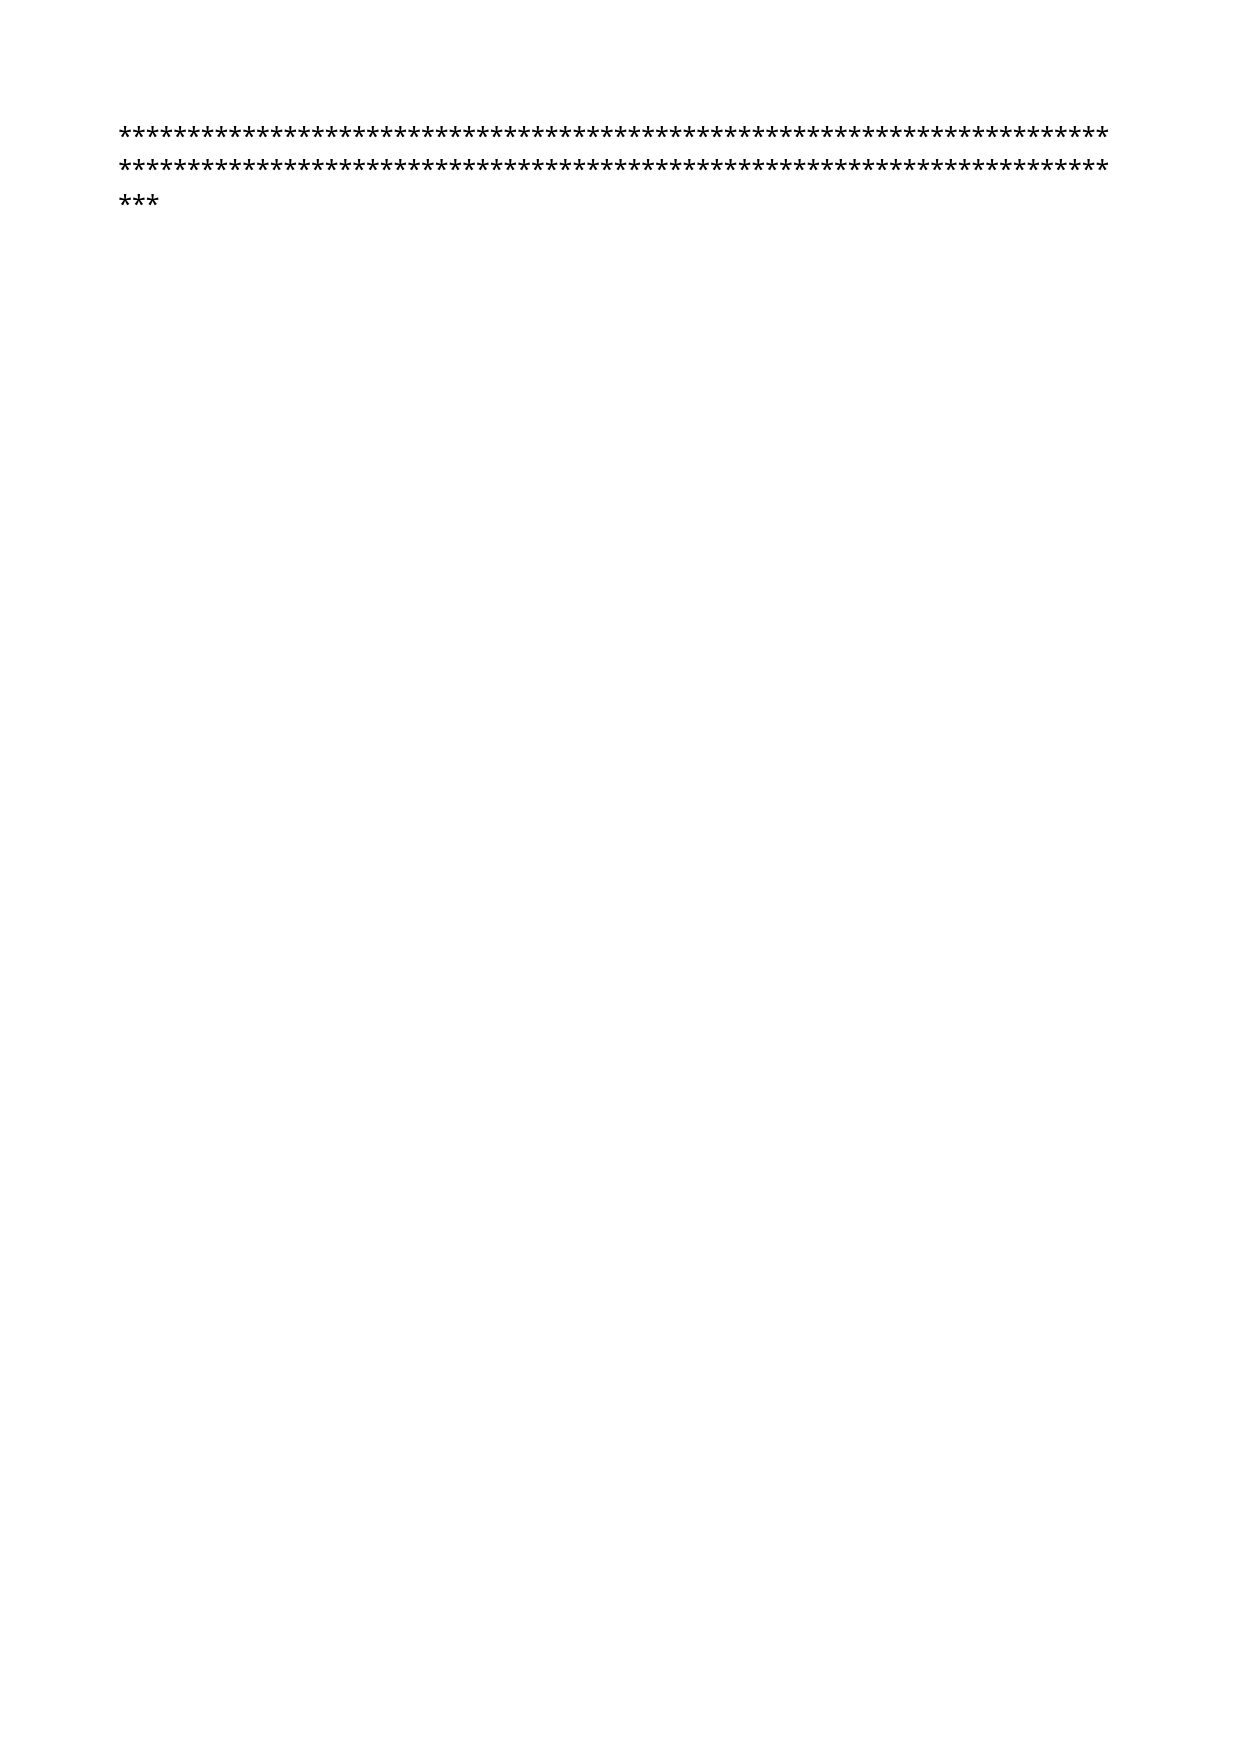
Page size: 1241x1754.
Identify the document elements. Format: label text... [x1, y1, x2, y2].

text *************************************************************************************************************************************************** [118, 118, 1122, 220]
